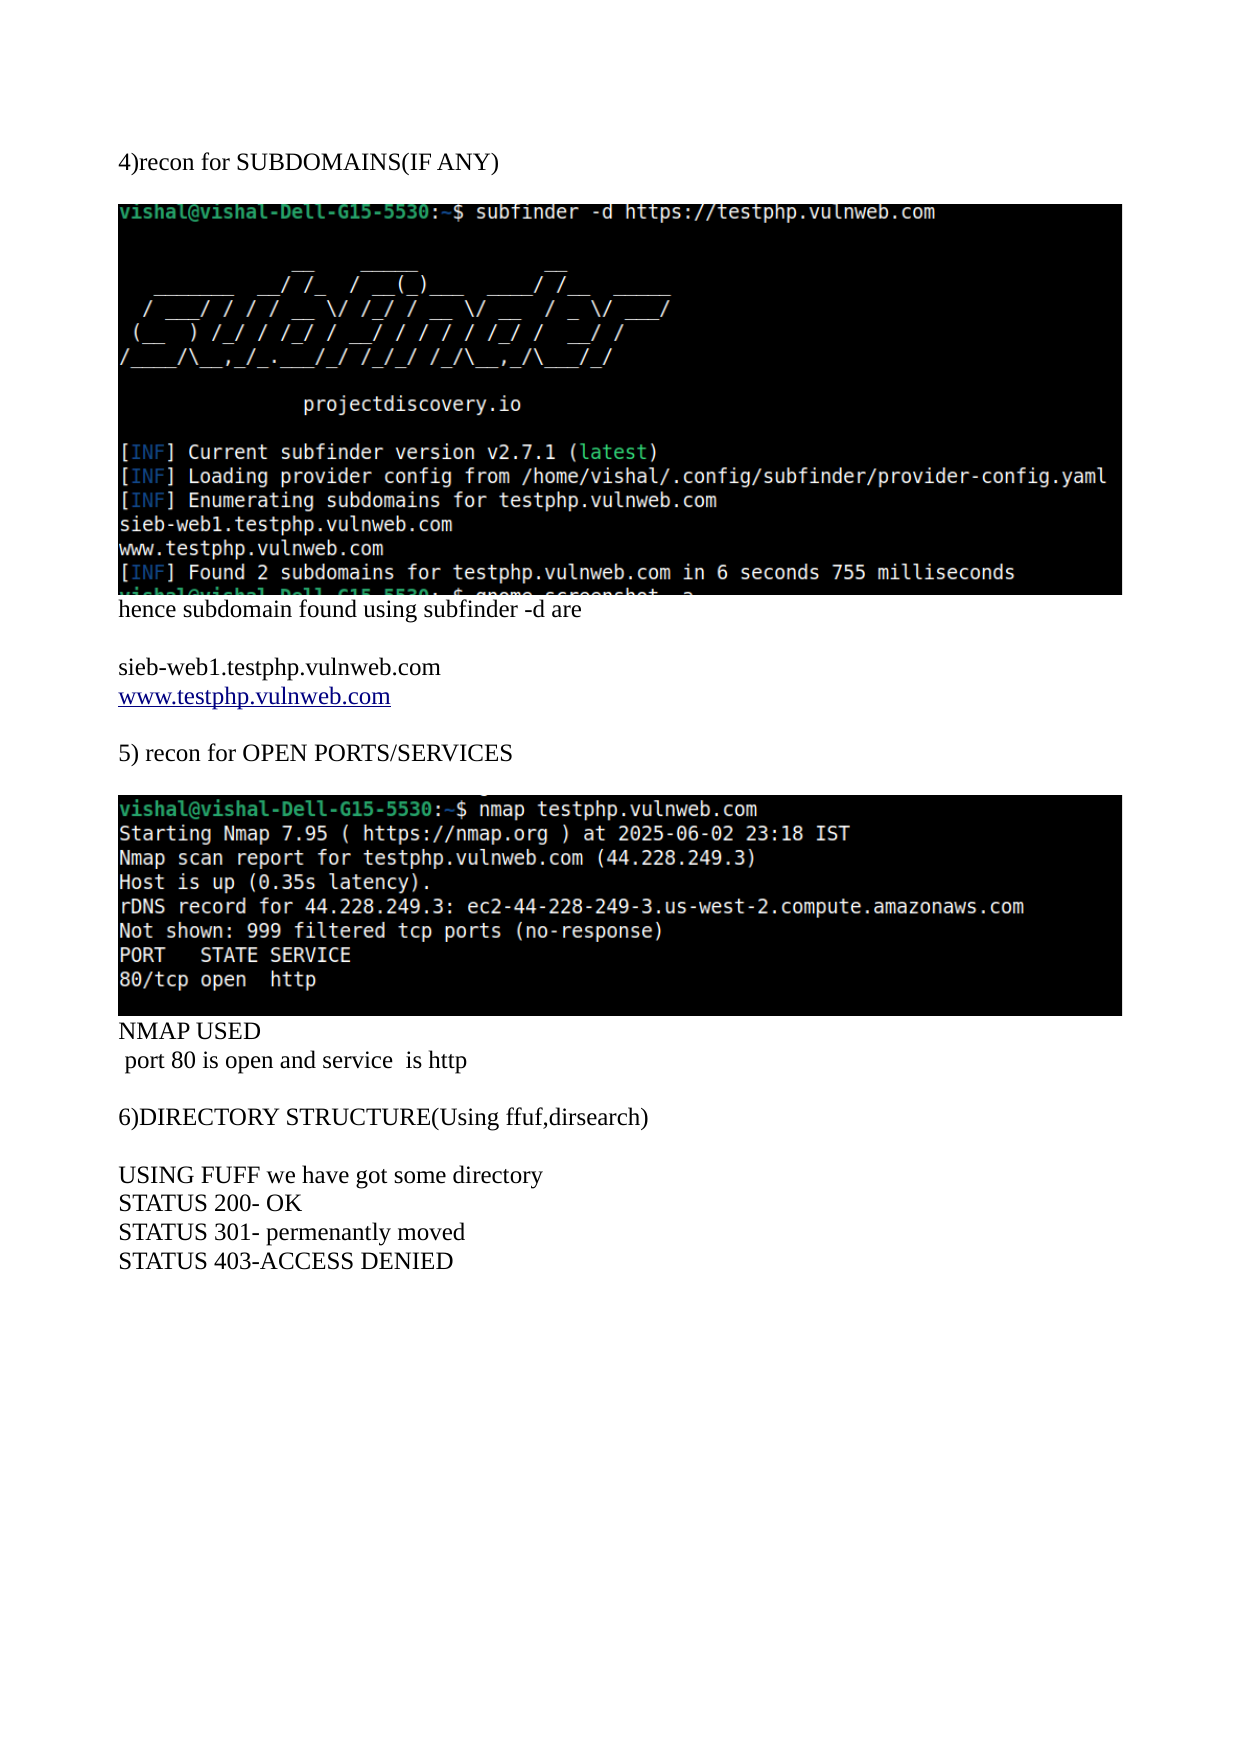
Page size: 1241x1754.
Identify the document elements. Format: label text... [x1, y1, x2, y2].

text USING FUFF we have got some directory [118, 1160, 1122, 1188]
text STATUS 200- OK [118, 1188, 1122, 1217]
text sieb-web1.testphp.vulnweb.com [118, 652, 1122, 681]
text STATUS 301- permenantly moved [118, 1217, 1122, 1246]
text www.testphp.vulnweb.com [118, 681, 1122, 709]
text STATUS 403-ACCESS DENIED [118, 1246, 1122, 1275]
text 6)DIRECTORY STRUCTURE(Using ffuf,dirsearch) [118, 1102, 1122, 1131]
text 4)recon for SUBDOMAINS(IF ANY) [118, 147, 1122, 176]
text port 80 is open and service is http [118, 1045, 1122, 1073]
text NMAP USED [118, 1016, 1122, 1045]
text 5) recon for OPEN PORTS/SERVICES [118, 738, 1122, 767]
text hence subdomain found using subfinder -d are [118, 595, 1122, 623]
